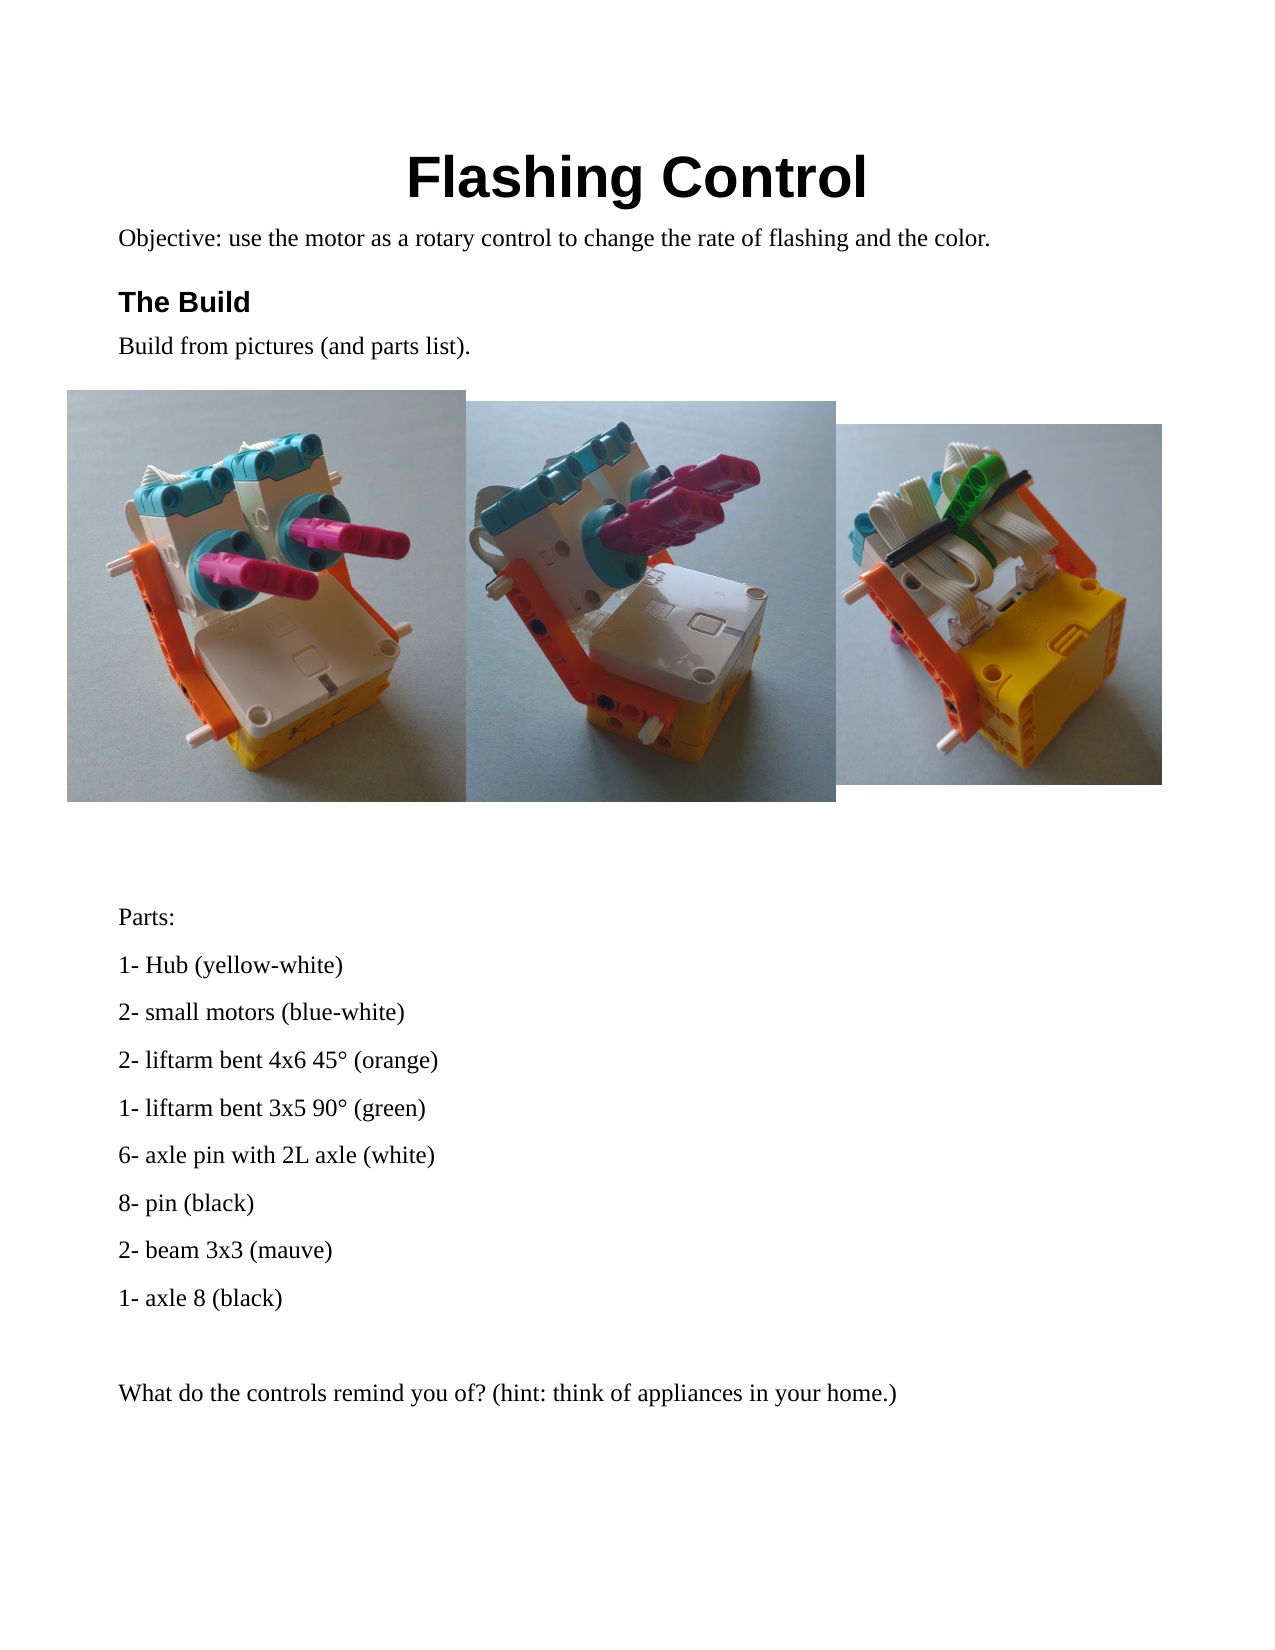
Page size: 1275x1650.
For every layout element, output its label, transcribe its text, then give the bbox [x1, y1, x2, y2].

text 2- liftarm bent 4x6 45° (orange) [118, 1045, 1157, 1074]
text 1- axle 8 (black) [118, 1283, 1157, 1312]
text 8- pin (black) [118, 1188, 1157, 1217]
text Parts: [118, 902, 1157, 931]
text 6- axle pin with 2L axle (white) [118, 1140, 1157, 1169]
title Flashing Control [118, 143, 1157, 210]
text 2- beam 3x3 (mauve) [118, 1235, 1157, 1264]
subtitle The Build [118, 285, 1157, 318]
text Objective: use the motor as a rotary control to change the rate of flashing and the color. [118, 223, 1157, 251]
text Build from pictures (and parts list). [118, 331, 1157, 360]
picture [67, 390, 1162, 802]
text 2- small motors (blue-white) [118, 997, 1157, 1026]
text 1- Hub (yellow-white) [118, 950, 1157, 978]
text What do the controls remind you of? (hint: think of appliances in your home.) [118, 1378, 1157, 1407]
text 1- liftarm bent 3x5 90° (green) [118, 1093, 1157, 1121]
